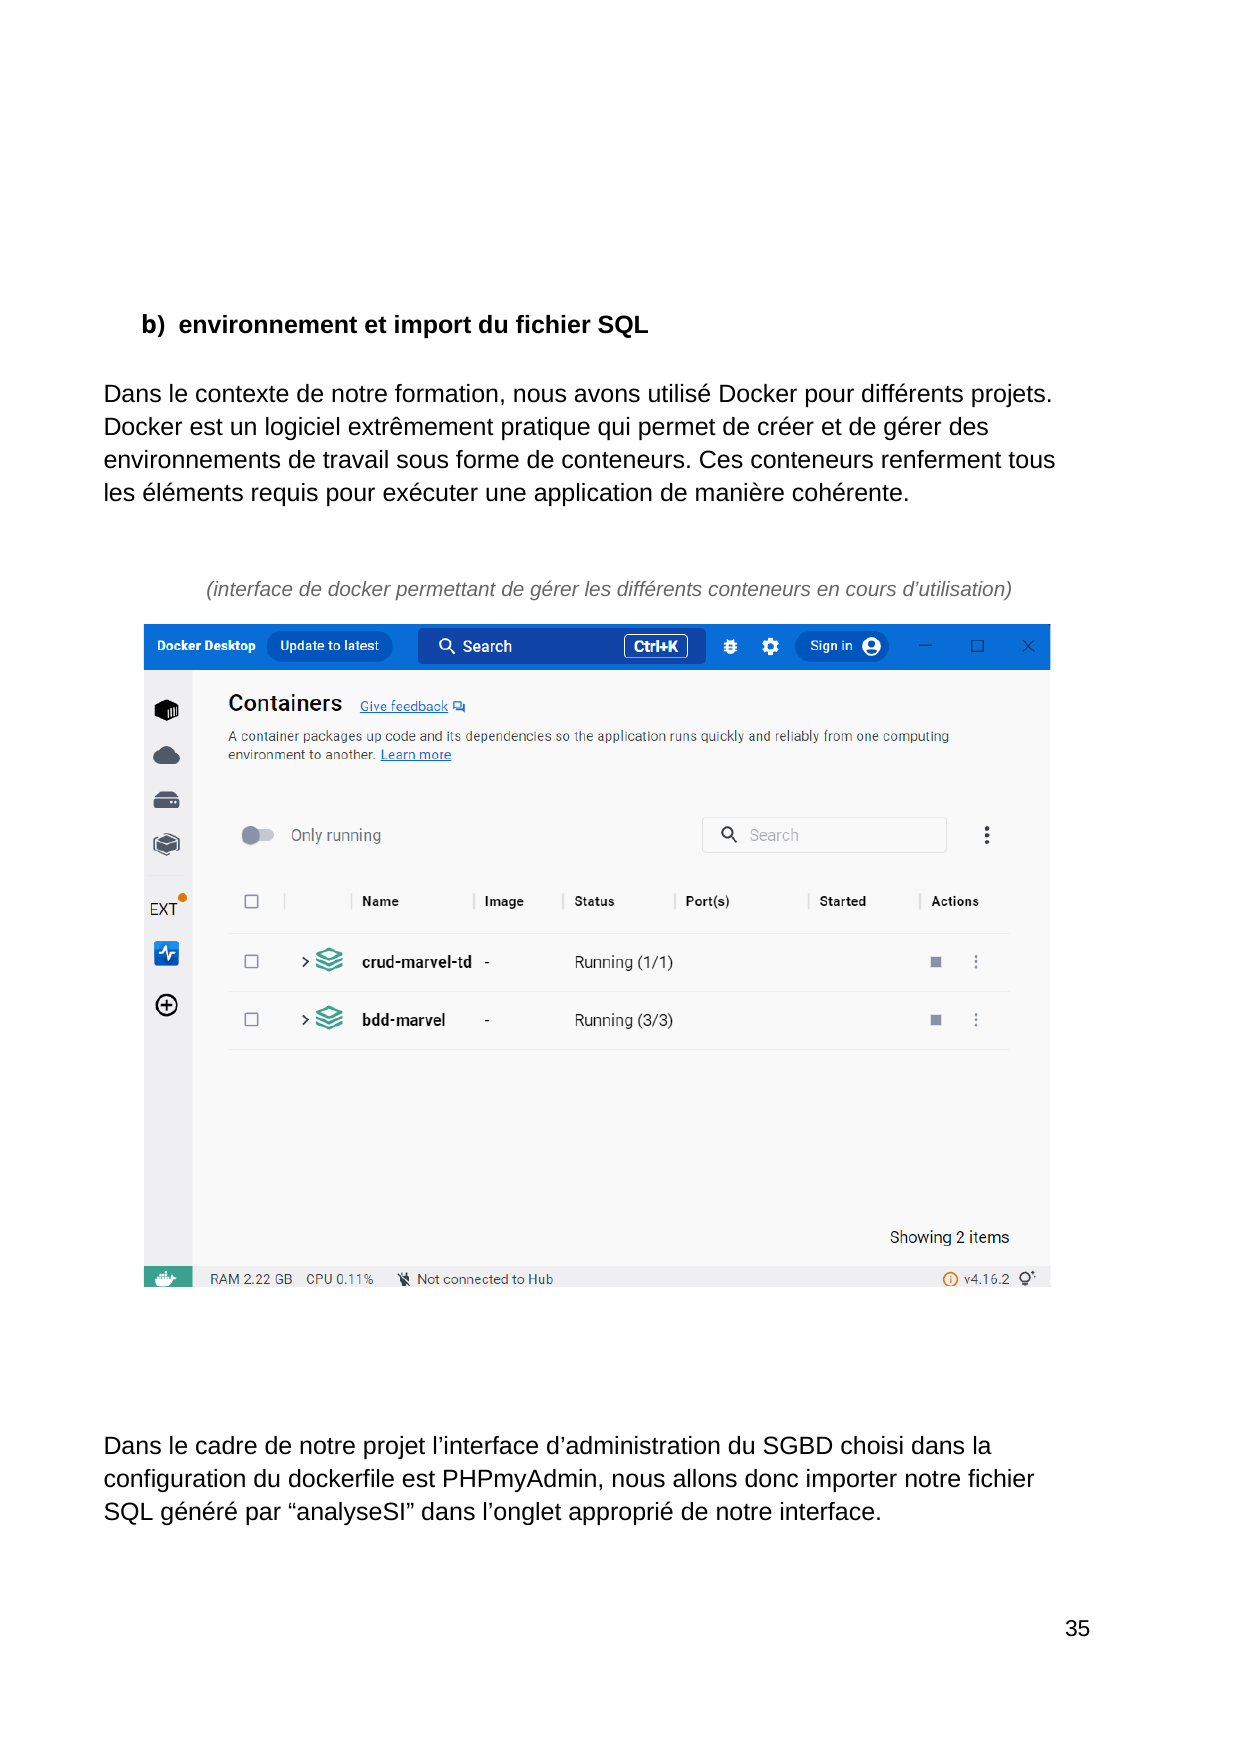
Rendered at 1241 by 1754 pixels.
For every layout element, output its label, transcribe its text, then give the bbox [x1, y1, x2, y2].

text Dans le cadre de notre projet l’interface d’administration du SGBD choisi dans la configuration du dockerfile est PHPmyAdmin, nous allons donc importer notre fichier SQL généré par “analyseSI” dans l’onglet approprié de notre interface. [103, 1431, 1090, 1526]
text Dans le contexte de notre formation, nous avons utilisé Docker pour différents projets. Docker est un logiciel extrêmement pratique qui permet de créer et de gérer des environnements de travail sous forme de conteneurs. Ces conteneurs renferment tous les éléments requis pour exécuter une application de manière cohérente. [103, 379, 1090, 507]
text (interface de docker permettant de gérer les différents conteneurs en cours d’utilisation) [103, 577, 1090, 601]
list environnement et import du fichier SQL [141, 307, 1090, 341]
picture [143, 624, 1051, 1287]
